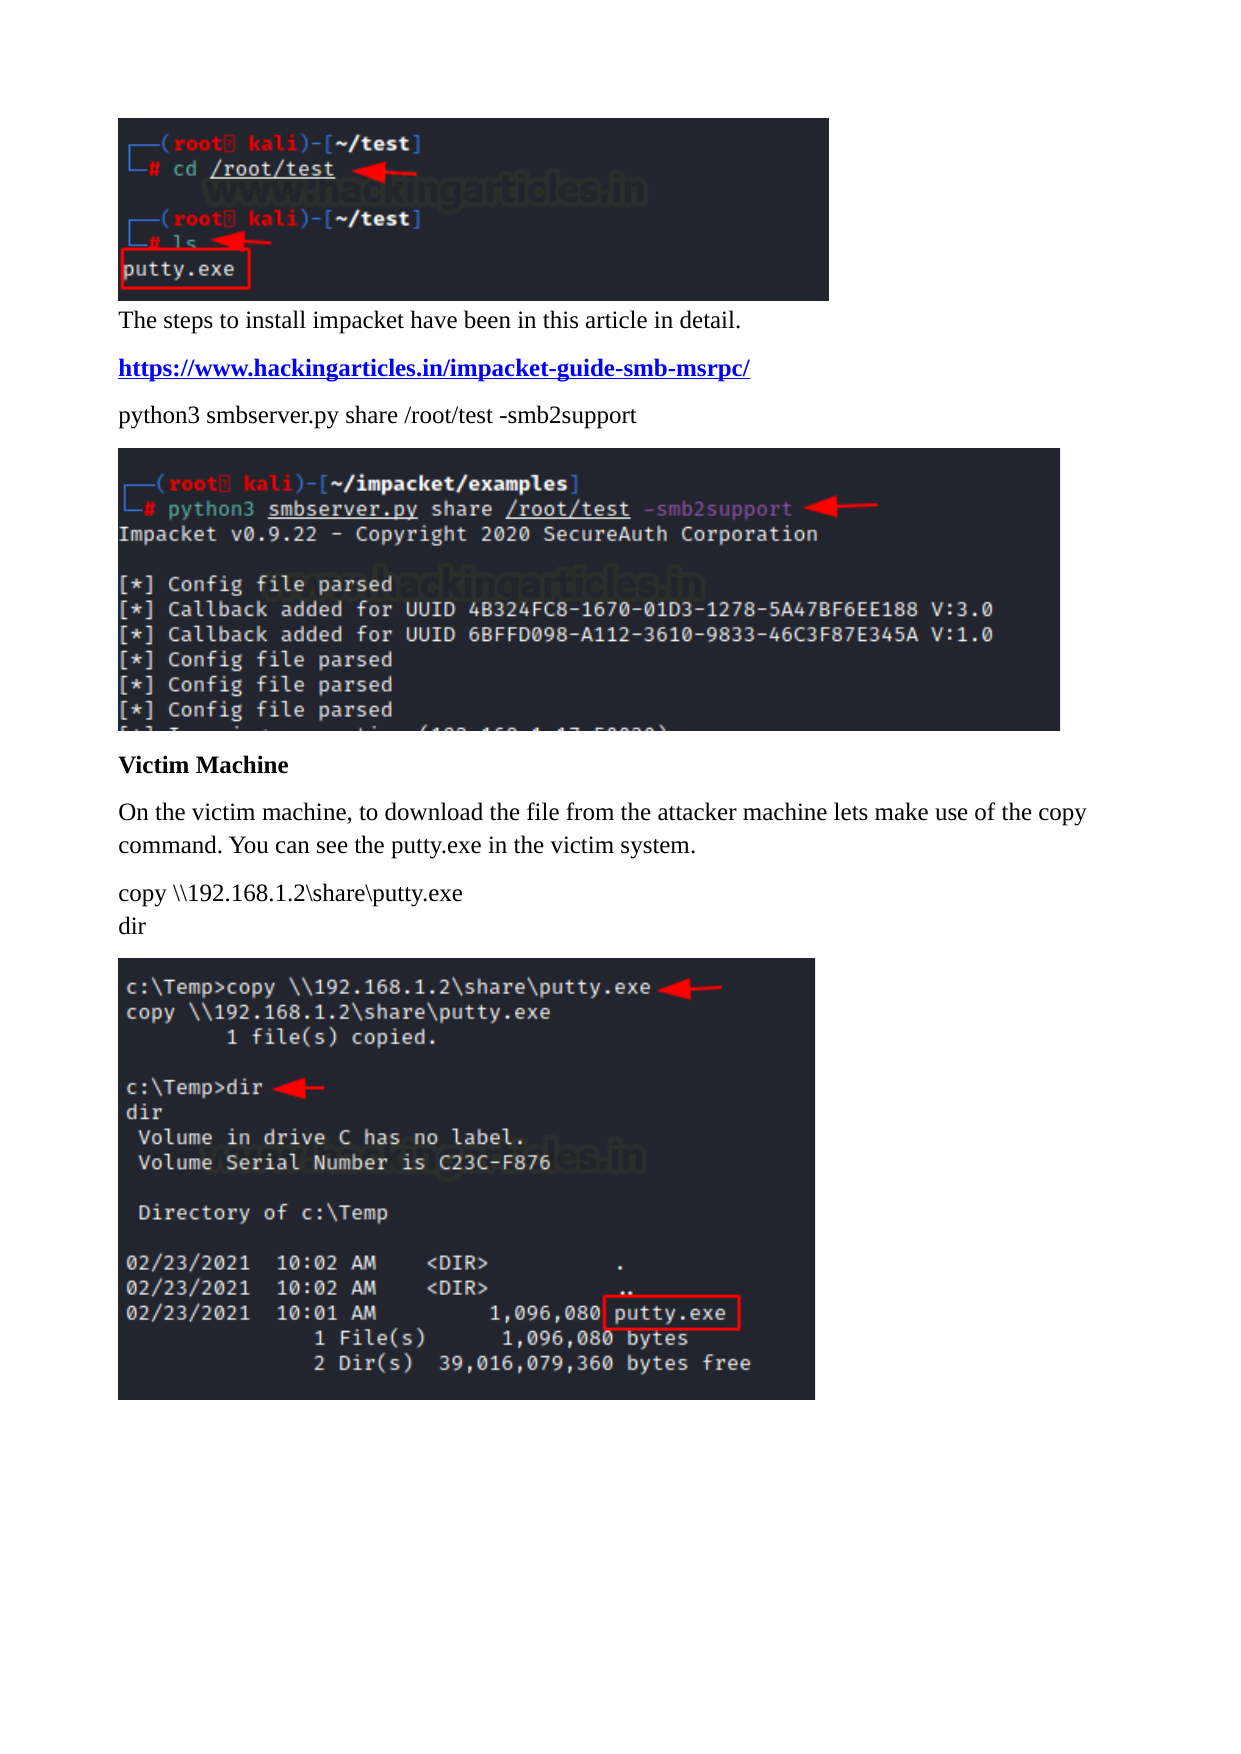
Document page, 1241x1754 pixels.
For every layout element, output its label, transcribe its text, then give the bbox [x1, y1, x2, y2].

picture [118, 118, 829, 301]
text python3 smbserver.py share /root/test -smb2support [118, 400, 1122, 429]
text The steps to install impacket have been in this article in detail. [118, 118, 1122, 334]
text https://www.hackingarticles.in/impacket-guide-smb-msrpc/ [118, 353, 1122, 382]
text Victim Machine [118, 750, 1122, 778]
text copy \\192.168.1.2\share\putty.exe [118, 878, 1122, 907]
picture [118, 958, 815, 1400]
text dir [118, 911, 1122, 940]
picture [118, 448, 1061, 731]
text On the victim machine, to download the file from the attacker machine lets make use of the copy command. You can see the putty.exe in the victim system. [118, 797, 1122, 859]
